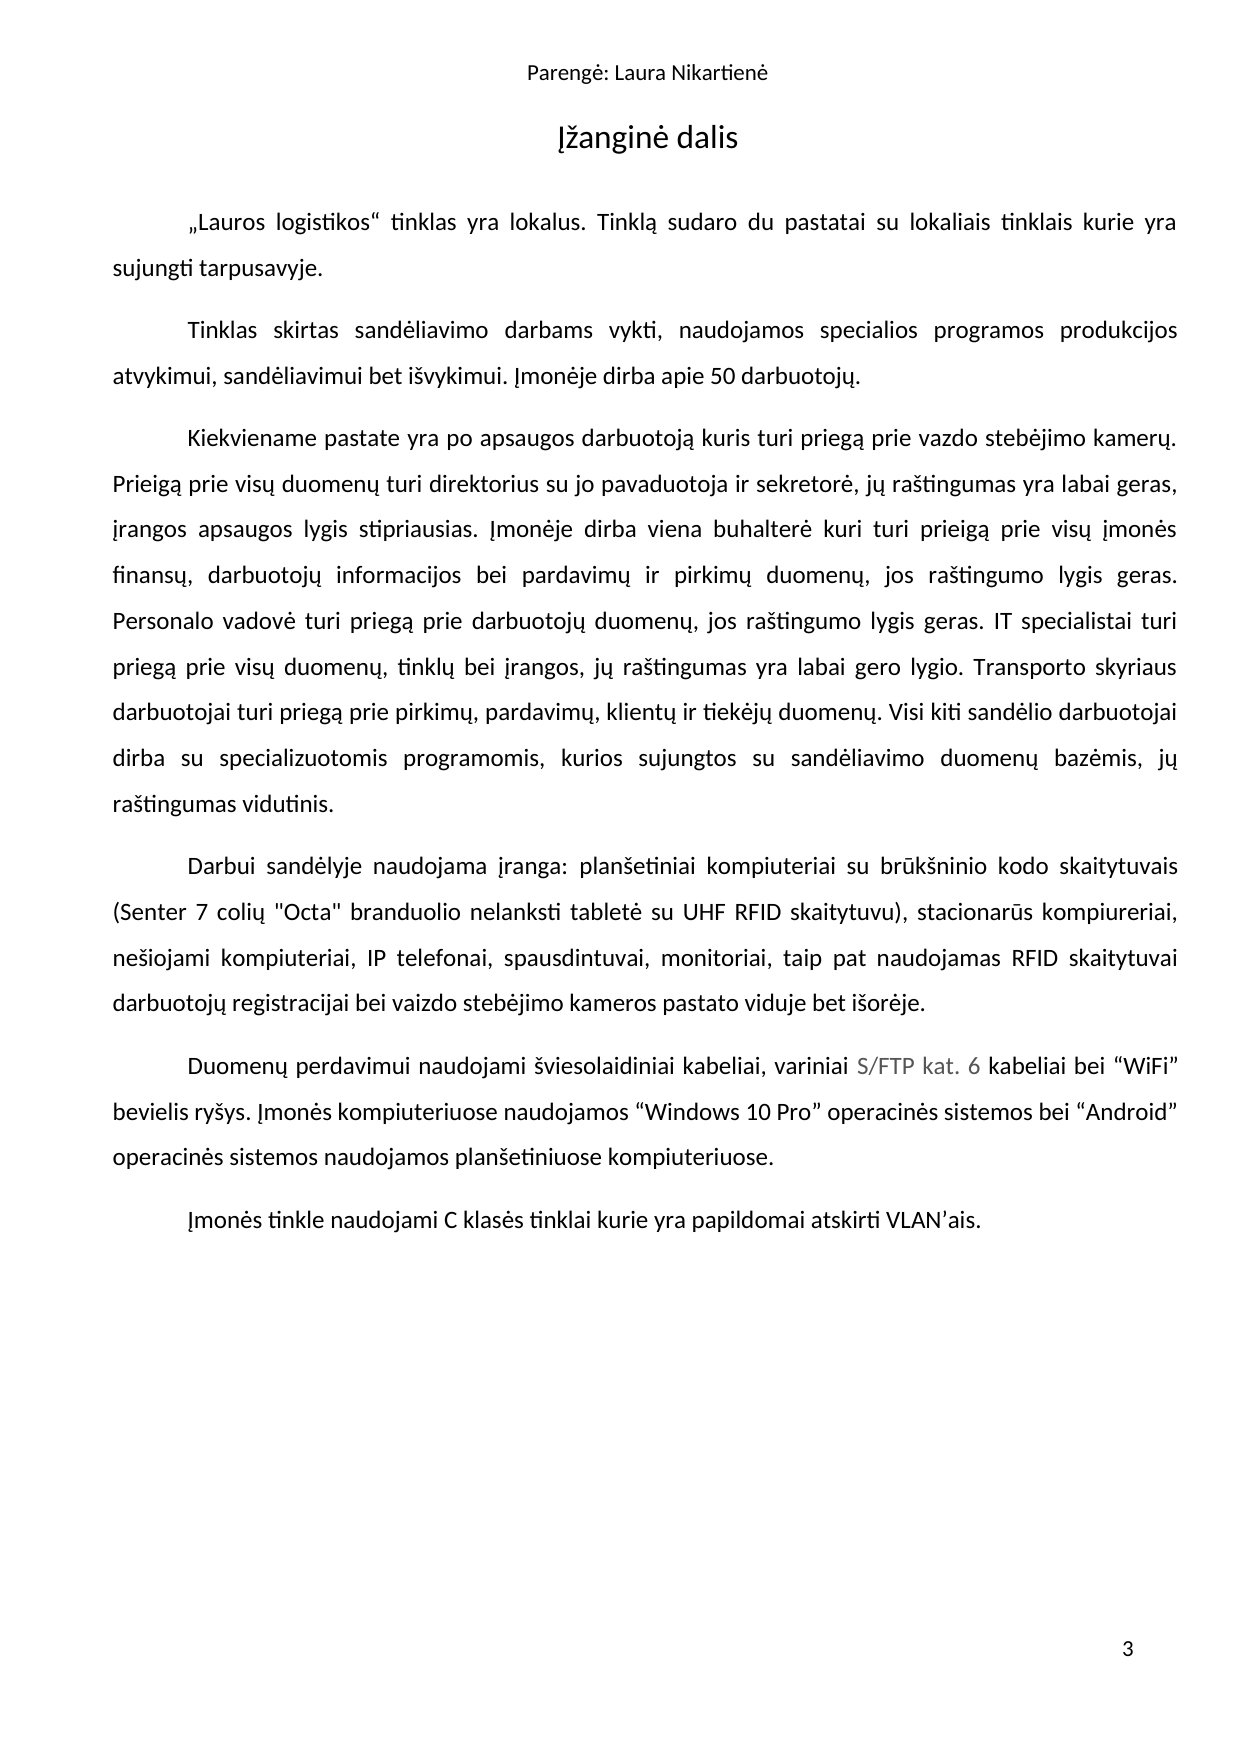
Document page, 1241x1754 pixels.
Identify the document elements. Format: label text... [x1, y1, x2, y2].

text Tinklas skirtas sandėliavimo darbams vykti, naudojamos specialios programos produkcijos atvykimui, sandėliavimui bet išvykimui. Įmonėje dirba apie 50 darbuotojų. [112, 314, 1179, 390]
text Įmonės tinkle naudojami C klasės tinklai kurie yra papildomai atskirti VLAN’ais. [112, 1204, 1179, 1234]
text Darbui sandėlyje naudojama įranga: planšetiniai kompiuteriai su brūkšninio kodo skaitytuvais (Senter 7 colių "Octa" branduolio nelanksti tabletė su UHF RFID skaitytuvu), stacionarūs kompiureriai, nešiojami kompiuteriai, IP telefonai, spausdintuvai, monitoriai, taip pat naudojamas RFID skaitytuvai darbuotojų registracijai bei vaizdo stebėjimo kameros pastato viduje bet išorėje. [112, 850, 1179, 1018]
text „Lauros logistikos“ tinklas yra lokalus. Tinklą sudaro du pastatai su lokaliais tinklais kurie yra sujungti tarpusavyje. [112, 206, 1179, 282]
text Duomenų perdavimui naudojami šviesolaidiniai kabeliai, variniai S/FTP kat. 6 kabeliai bei “WiFi” bevielis ryšys. Įmonės kompiuteriuose naudojamos “Windows 10 Pro” operacinės sistemos bei “Android” operacinės sistemos naudojamos planšetiniuose kompiuteriuose. [112, 1050, 1179, 1172]
text Įžanginė dalis [112, 116, 1183, 156]
text Kiekviename pastate yra po apsaugos darbuotoją kuris turi priegą prie vazdo stebėjimo kamerų. Prieigą prie visų duomenų turi direktorius su jo pavaduotoja ir sekretorė, jų raštingumas yra labai geras, įrangos apsaugos lygis stipriausias. Įmonėje dirba viena buhalterė kuri turi prieigą prie visų įmonės finansų, darbuotojų informacijos bei pardavimų ir pirkimų duomenų, jos raštingumo lygis geras. Personalo vadovė turi priegą prie darbuotojų duomenų, jos raštingumo lygis geras. IT specialistai turi priegą prie visų duomenų, tinklų bei įrangos, jų raštingumas yra labai gero lygio. Transporto skyriaus darbuotojai turi priegą prie pirkimų, pardavimų, klientų ir tiekėjų duomenų. Visi kiti sandėlio darbuotojai dirba su specializuotomis programomis, kurios sujungtos su sandėliavimo duomenų bazėmis, jų raštingumas vidutinis. [112, 422, 1179, 818]
